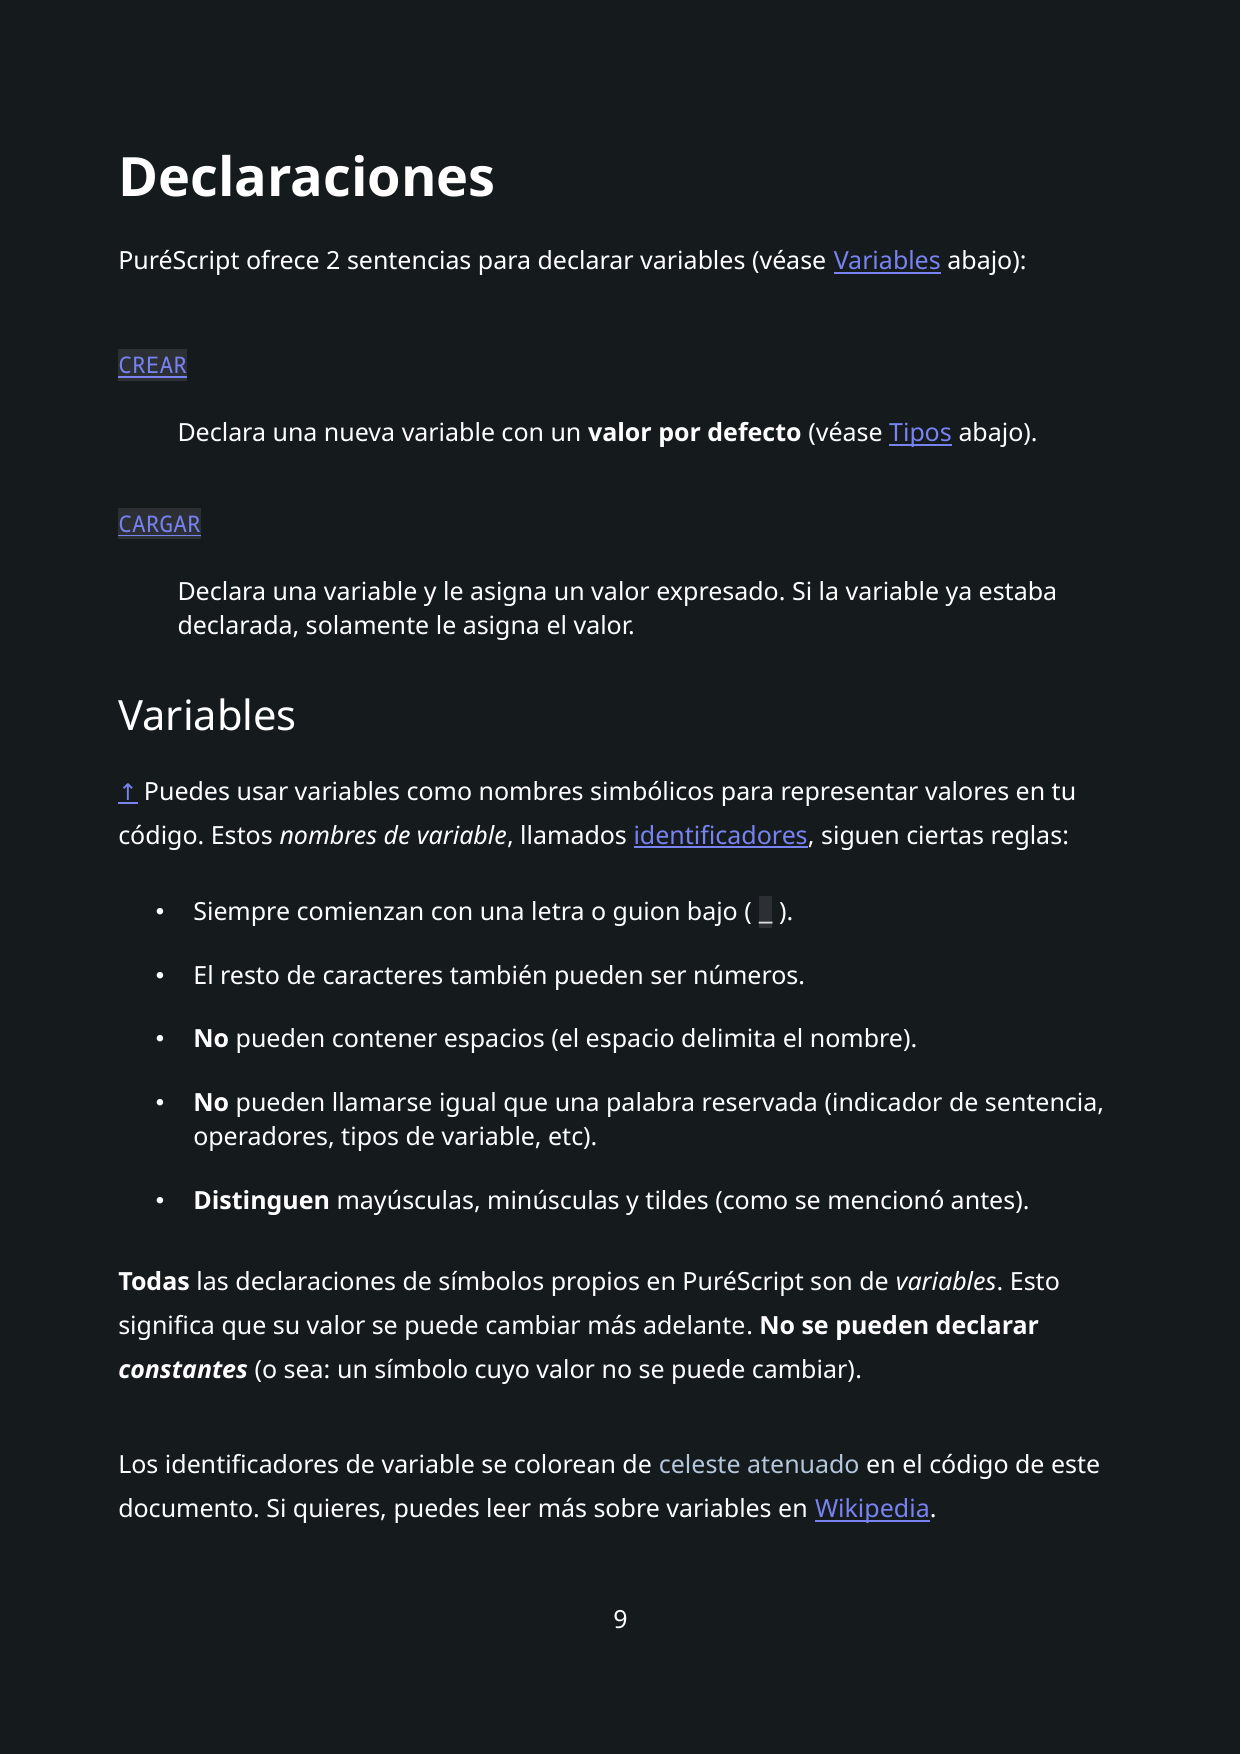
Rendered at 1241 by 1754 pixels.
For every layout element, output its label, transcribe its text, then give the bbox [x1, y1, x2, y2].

subtitle Declaraciones [118, 139, 1122, 213]
text Declara una variable y le asigna un valor expresado. Si la variable ya estaba declarada, solamente le asigna el valor. [177, 574, 1063, 642]
list Distinguen mayúsculas, minúsculas y tildes (como se mencionó antes). [156, 1182, 1122, 1216]
text ↑ Puedes usar variables como nombres simbólicos para representar valores en tu código. Estos nombres de variable, llamados identificadores, siguen ciertas reglas: [118, 773, 1122, 851]
text Declara una nueva variable con un valor por defecto (véase Tipos abajo). [177, 415, 1063, 449]
list No pueden contener espacios (el espacio delimita el nombre). [156, 1021, 1122, 1055]
text Los identificadores de variable se colorean de celeste atenuado en el código de este documento. Si quieres, puedes leer más sobre variables en Wikipedia. [118, 1447, 1122, 1525]
text PuréScript ofrece 2 sentencias para declarar variables (véase Variables abajo): [118, 243, 1122, 277]
list El resto de caracteres también pueden ser números. [156, 958, 1122, 992]
list Siempre comienzan con una letra o guion bajo ( _ ). [156, 894, 1122, 928]
text CARGAR [201, 508, 1122, 539]
list No pueden llamarse igual que una palabra reservada (indicador de sentencia, operadores, tipos de variable, etc). [156, 1085, 1122, 1153]
text CREAR [187, 349, 1122, 381]
subtitle Variables [118, 686, 1122, 743]
text Todas las declaraciones de símbolos propios en PuréScript son de variables. Esto significa que su valor se puede cambiar más adelante. No se pueden declarar constantes (o sea: un símbolo cuyo valor no se puede cambiar). [118, 1264, 1122, 1386]
